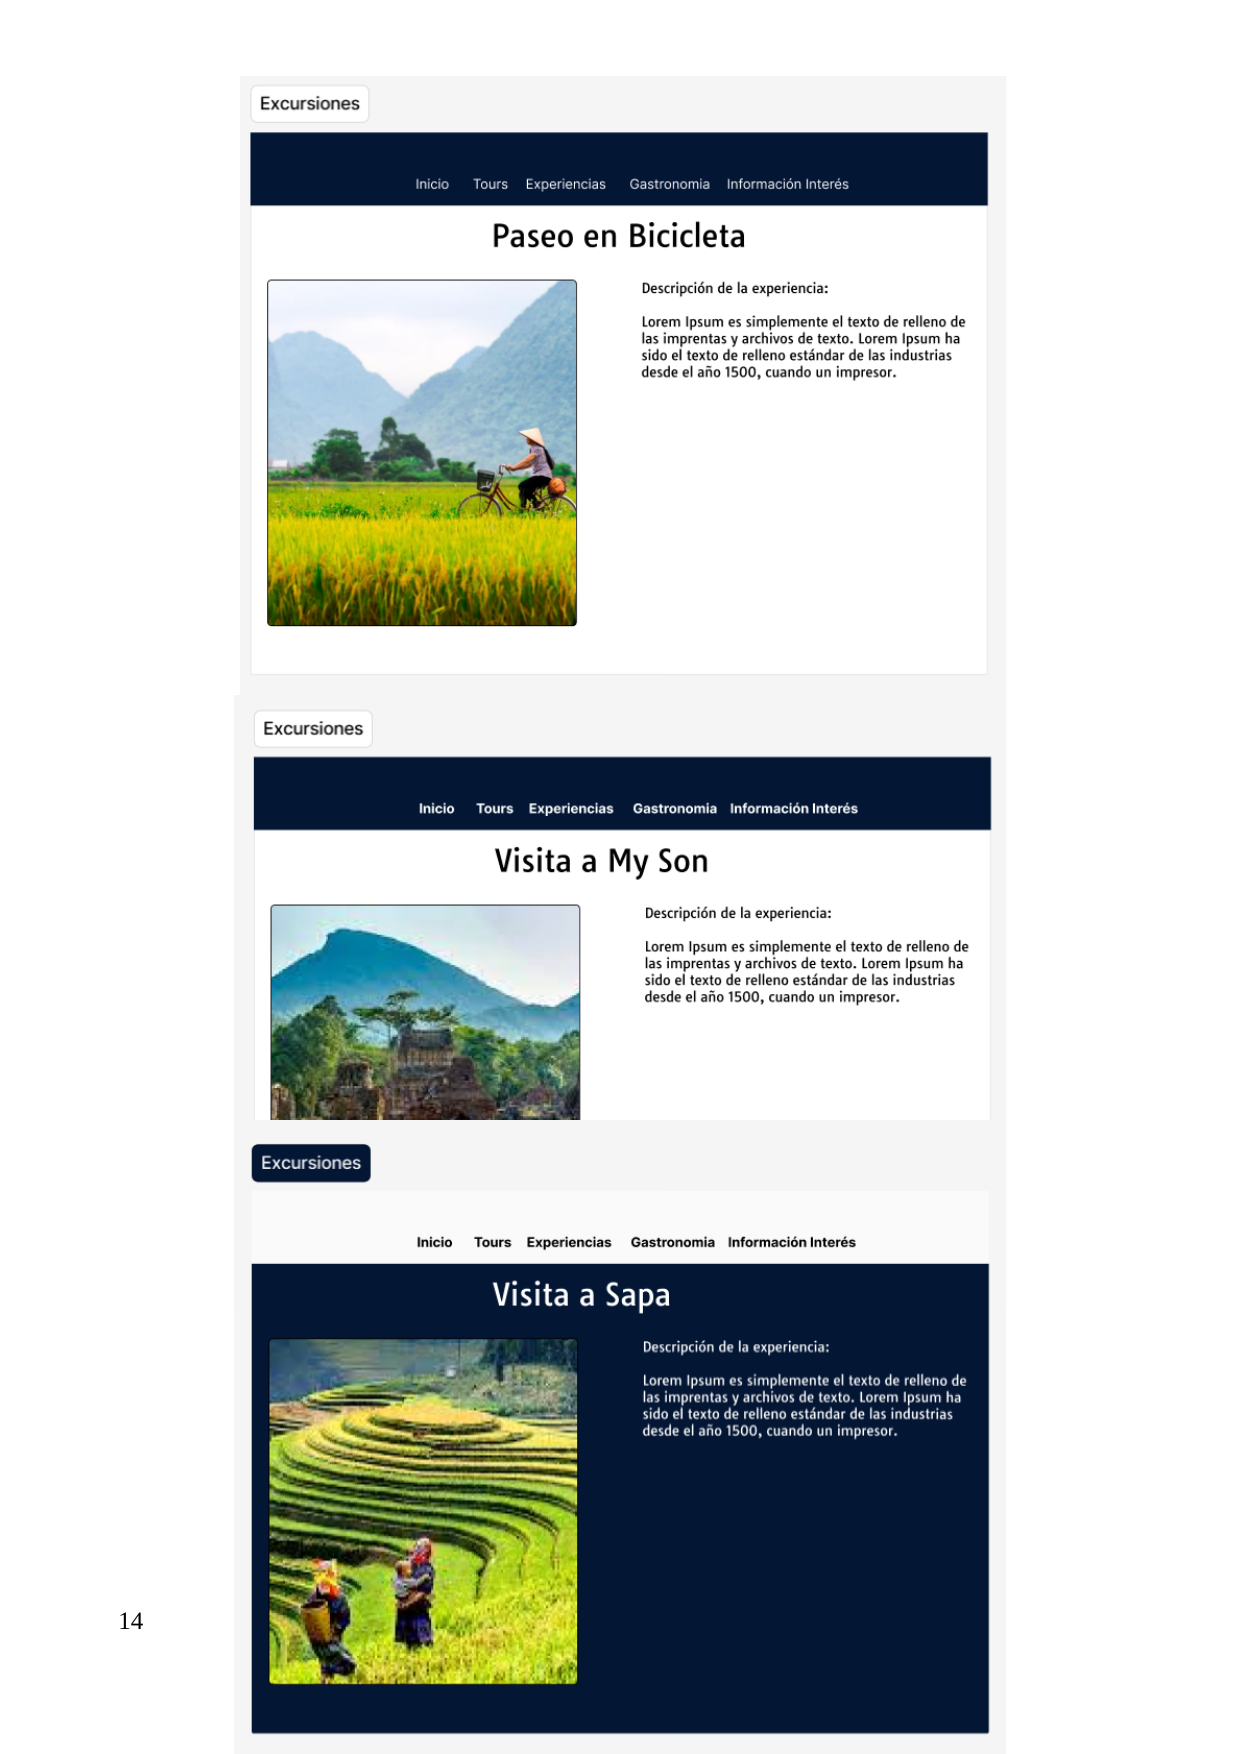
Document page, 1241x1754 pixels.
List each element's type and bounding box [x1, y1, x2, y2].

picture [233, 76, 1007, 1754]
